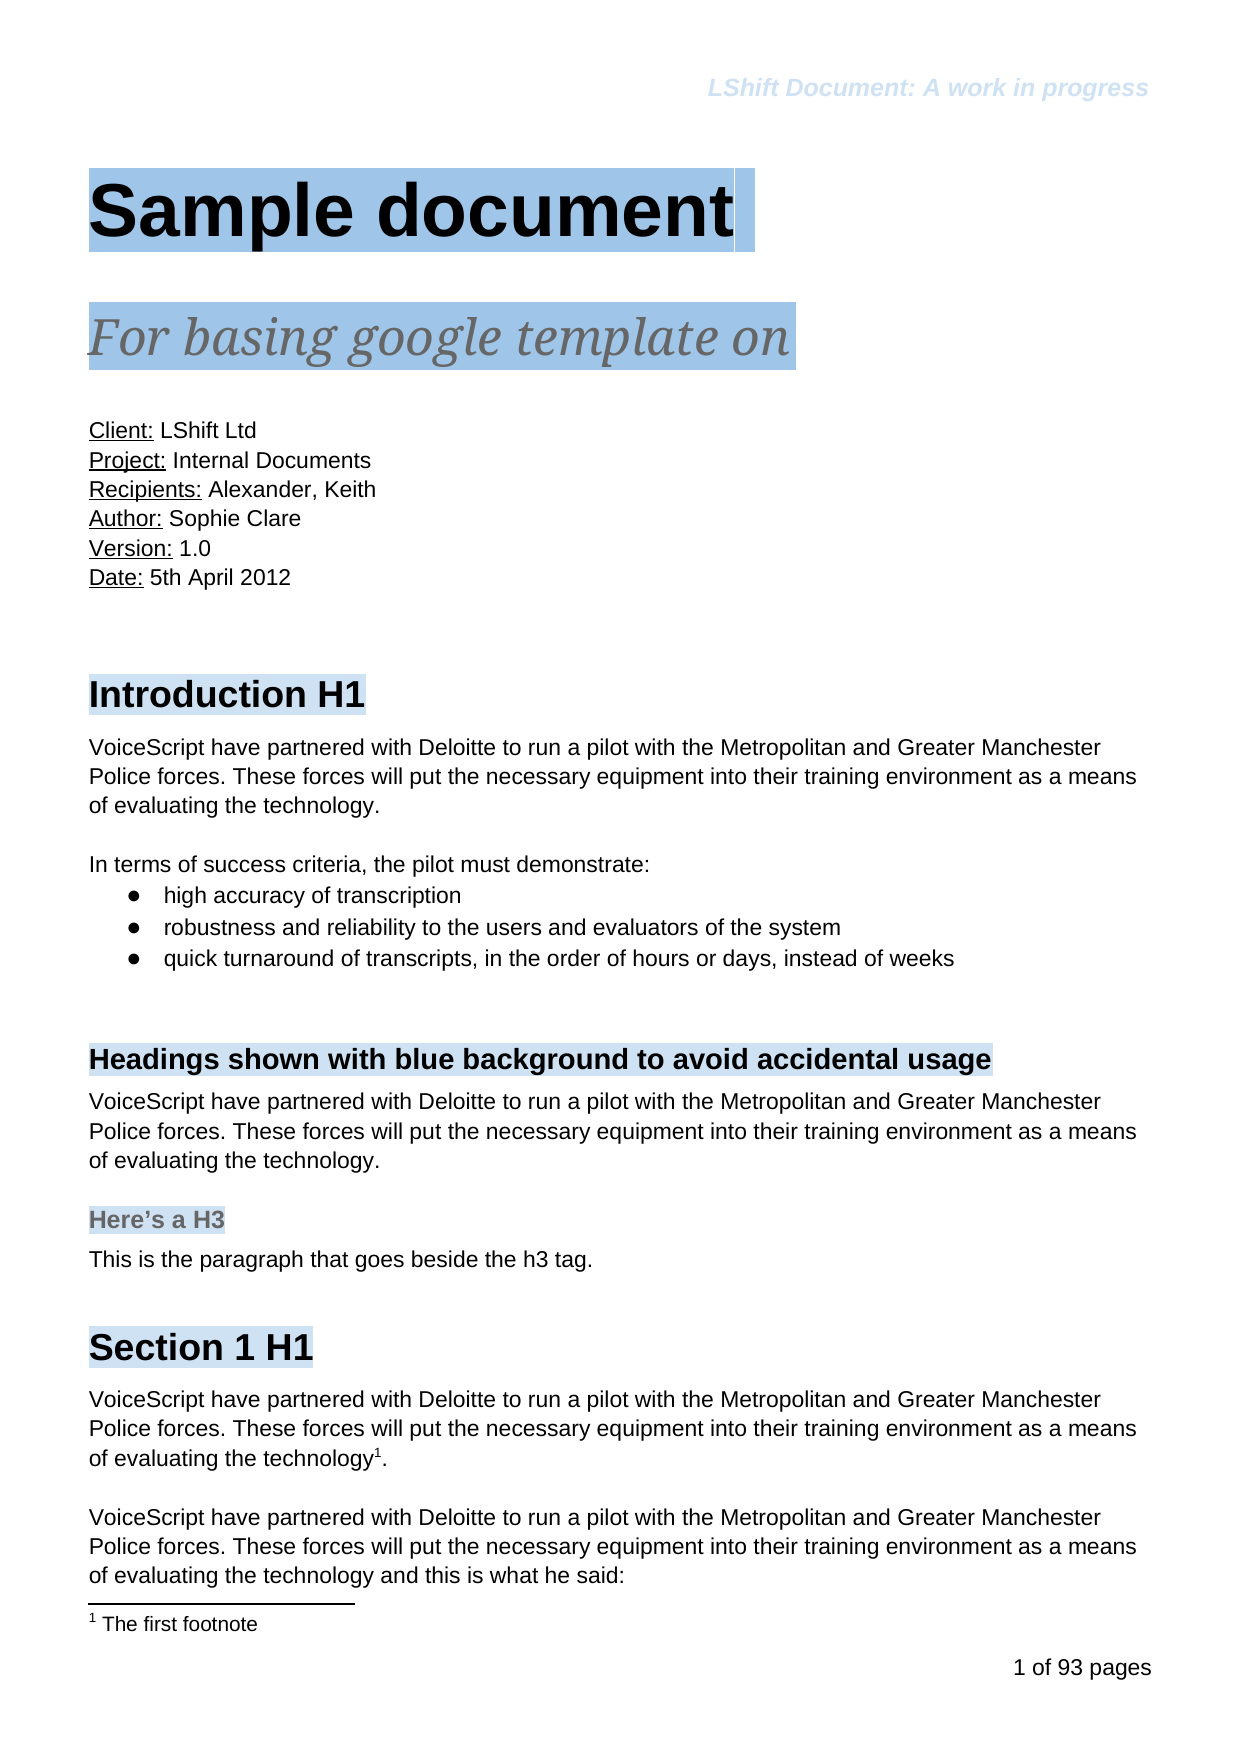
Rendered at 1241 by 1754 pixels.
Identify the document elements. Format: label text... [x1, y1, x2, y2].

text Recipients: Alexander, Keith [88, 477, 1152, 502]
subtitle Here’s a H3 [193, 1206, 1152, 1234]
subtitle For basing google template on [88, 302, 1152, 370]
text The first footnote [88, 1610, 1152, 1636]
title [755, 168, 1152, 252]
subtitle Headings shown with blue background to avoid accidental usage [993, 1043, 1152, 1076]
text Version: 1.0 [88, 535, 1152, 561]
text VoiceScript have partnered with Deloitte to run a pilot with the Metropolitan and Greater Manchester Police forces. These forces will put the necessary equipment into their training environment as a means of evaluating the technology. [88, 1387, 1152, 1471]
text VoiceScript have partnered with Deloitte to run a pilot with the Metropolitan and Greater Manchester Police forces. These forces will put the necessary equipment into their training environment as a means of evaluating the technology. [88, 1089, 1152, 1173]
list robustness and reliability to the users and evaluators of the system [126, 913, 1152, 941]
text VoiceScript have partnered with Deloitte to run a pilot with the Metropolitan and Greater Manchester Police forces. These forces will put the necessary equipment into their training environment as a means of evaluating the technology. [88, 734, 1152, 818]
text VoiceScript have partnered with Deloitte to run a pilot with the Metropolitan and Greater Manchester Police forces. These forces will put the necessary equipment into their training environment as a means of evaluating the technology and this is what he said: [88, 1504, 1152, 1588]
text Project: Internal Documents [88, 447, 1152, 473]
list quick turnaround of transcripts, in the order of hours or days, instead of weeks [126, 944, 1152, 972]
subtitle Introduction H1 [88, 673, 1152, 715]
title Sample document [88, 168, 735, 252]
text Client: LShift Ltd [88, 418, 1152, 443]
text This is the paragraph that goes beside the h3 tag. [88, 1247, 1152, 1272]
subtitle Section 1 H1 [313, 1326, 1152, 1368]
text Date: 5th April 2012 [88, 565, 1152, 590]
text Author: Sophie Clare [88, 506, 1152, 532]
list high accuracy of transcription [126, 881, 1152, 909]
text In terms of success criteria, the pilot must demonstrate: [88, 852, 1152, 877]
